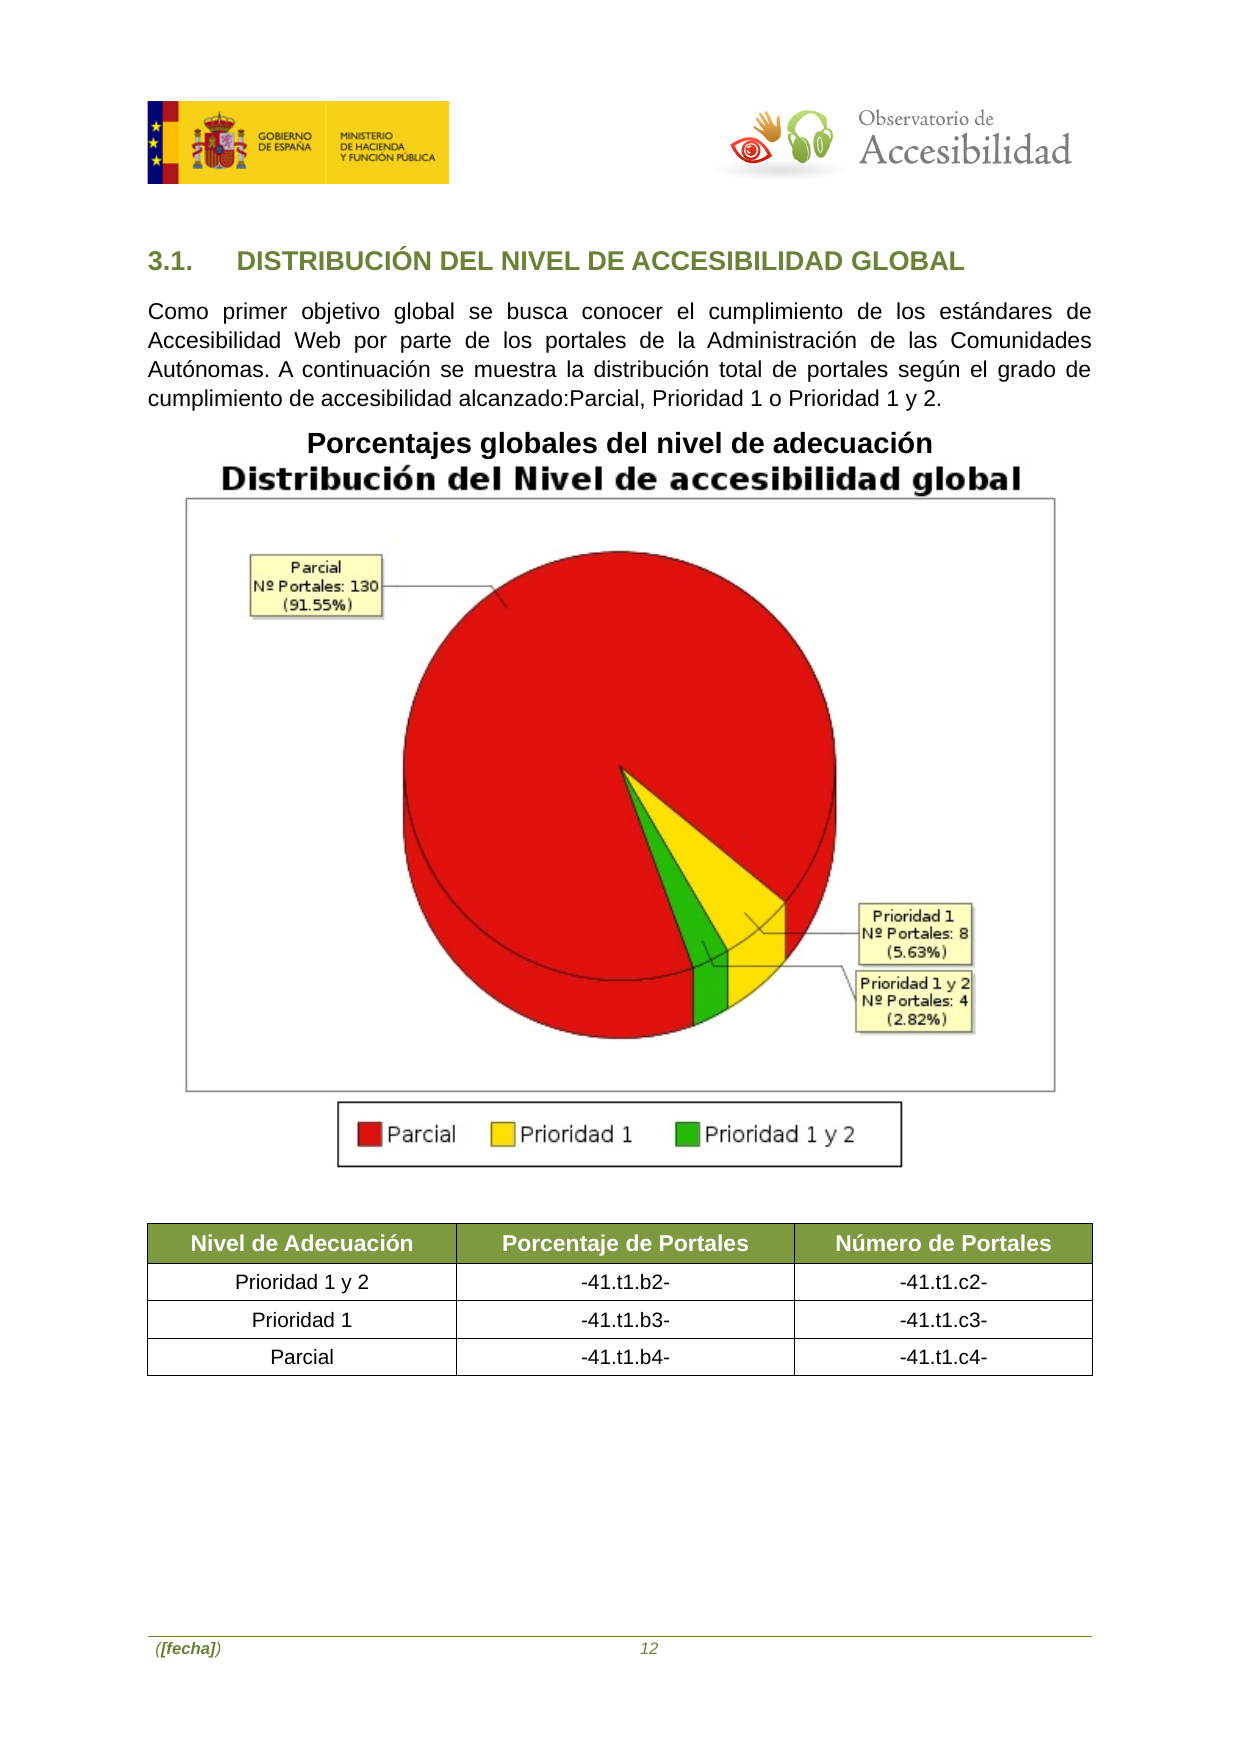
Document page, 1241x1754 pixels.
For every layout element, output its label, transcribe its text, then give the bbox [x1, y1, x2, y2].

table_cell -41.t1.b4- [457, 1339, 794, 1375]
table_cell -41.t1.c2- [795, 1264, 1092, 1300]
table_cell -41.t1.c4- [795, 1339, 1092, 1375]
text Porcentajes globales del nivel de adecuación [148, 426, 1092, 460]
table_cell Parcial [148, 1339, 456, 1375]
text Como primer objetivo global se busca conocer el cumplimiento de los estándares de Accesibilidad Web por parte de los portales de la Administración de las Comunidades Autónomas. A continuación se muestra la distribución total de portales según el grado de cumplimiento de accesibilidad alcanzado:Parcial, Prioridad 1 o Prioridad 1 y 2. [148, 298, 1092, 411]
picture [710, 101, 1086, 184]
table_cell -41.t1.b2- [457, 1264, 794, 1300]
picture [178, 459, 1062, 1169]
table_cell Prioridad 1 [148, 1301, 456, 1338]
table_header Nivel de Adecuación [148, 1224, 456, 1263]
table_cell -41.t1.b3- [457, 1301, 794, 1338]
picture [147, 101, 450, 184]
subtitle Distribución del nivel de accesibilidad global [148, 245, 1092, 276]
table_header Número de Portales [795, 1224, 1092, 1263]
table_cell -41.t1.c3- [795, 1301, 1092, 1338]
table_cell Prioridad 1 y 2 [148, 1264, 456, 1300]
table_header Porcentaje de Portales [457, 1224, 794, 1263]
